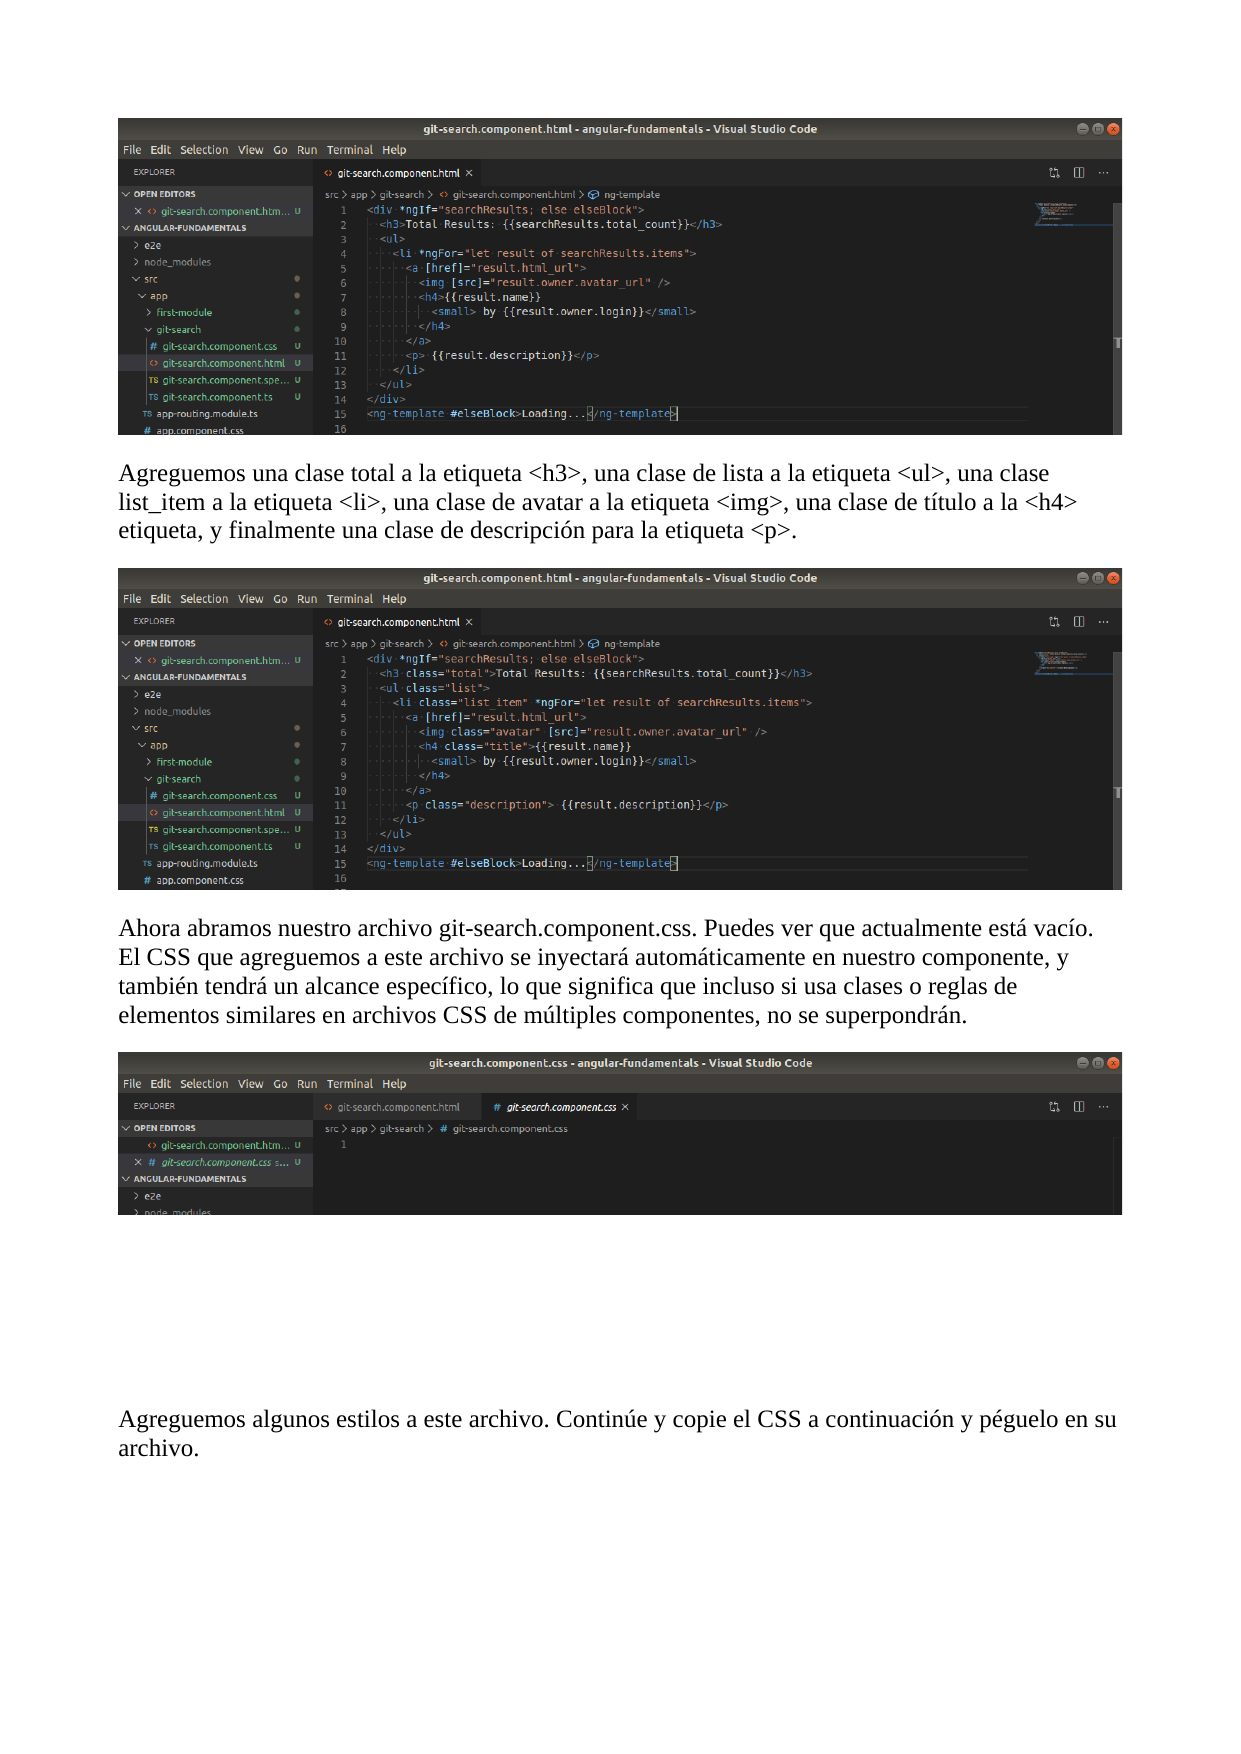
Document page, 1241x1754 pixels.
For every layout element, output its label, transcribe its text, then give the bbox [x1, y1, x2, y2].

picture [118, 568, 1123, 890]
text Ahora abramos nuestro archivo git-search.component.css. Puedes ver que actualmente está vacío. El CSS que agreguemos a este archivo se inyectará automáticamente en nuestro componente, y también tendrá un alcance específico, lo que significa que incluso si usa clases o reglas de elementos similares en archivos CSS de múltiples componentes, no se superpondrán. [118, 913, 1122, 1028]
text Agreguemos una clase total a la etiqueta <h3>, una clase de lista a la etiqueta <ul>, una clase list_item a la etiqueta <li>, una clase de avatar a la etiqueta <img>, una clase de título a la <h4> etiqueta, y finalmente una clase de descripción para la etiqueta <p>. [118, 458, 1122, 544]
picture [118, 118, 1123, 435]
text Agreguemos algunos estilos a este archivo. Continúe y copie el CSS a continuación y péguelo en su archivo. [118, 1404, 1122, 1461]
